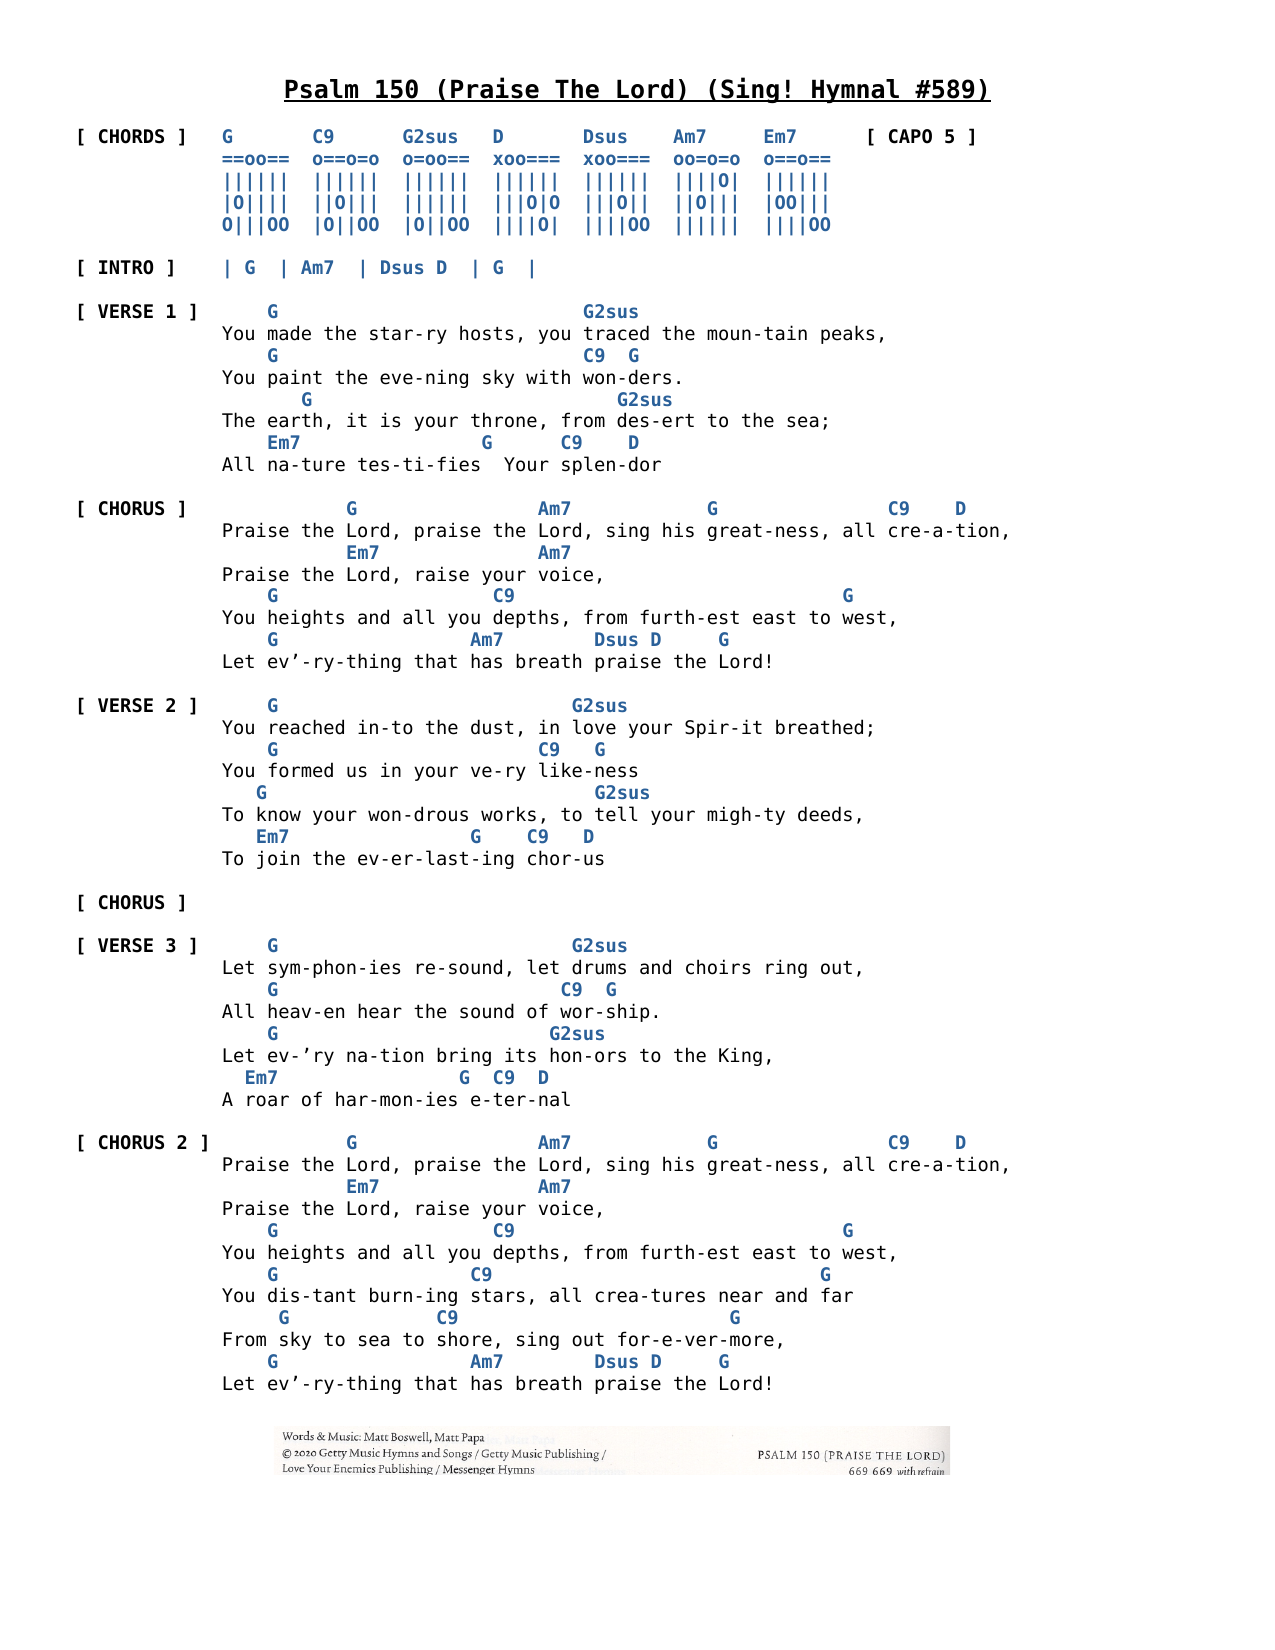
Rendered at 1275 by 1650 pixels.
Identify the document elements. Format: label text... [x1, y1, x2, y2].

text [ CHORDS ] G C9 G2sus D Dsus Am7 Em7 [ CAPO 5 ] [75, 104, 1200, 148]
text Praise the Lord, raise your voice, [75, 1198, 1200, 1220]
text The earth, it is your throne, from des-ert to the sea; [75, 410, 1200, 432]
text Em7 G C9 D [75, 826, 1200, 848]
text [ VERSE 2 ] G G2sus [75, 695, 1200, 717]
text Em7 G C9 D [75, 432, 1200, 454]
text ==oo== o==o=o o=oo== xoo=== xoo=== oo=o=o o==o== [75, 148, 1200, 170]
text [ CHORUS ] G Am7 G C9 D [75, 476, 1200, 520]
text [ CHORUS ] [75, 892, 1200, 913]
text Praise the Lord, praise the Lord, sing his great-ness, all cre-a-tion, [75, 520, 1200, 542]
text G C9 G [75, 1220, 1200, 1242]
text Let ev-’ry na-tion bring its hon-ors to the King, [75, 1045, 1200, 1067]
text From sky to sea to shore, sing out for-e-ver-more, [75, 1329, 1200, 1351]
text Let ev’-ry-thing that has breath praise the Lord! [75, 1373, 1200, 1395]
text You heights and all you depths, from furth-est east to west, [75, 1242, 1200, 1263]
text [ VERSE 3 ] G G2sus [75, 935, 1200, 957]
text Psalm 150 (Praise The Lord) (Sing! Hymnal #589) [75, 75, 1200, 104]
text |O|||| ||O||| |||||| |||O|O |||O|| ||O||| |OO||| [75, 192, 1200, 213]
text G C9 G [75, 1307, 1200, 1329]
text [ INTRO ] | G | Am7 | Dsus D | G | [75, 257, 1200, 279]
text All heav-en hear the sound of wor-ship. [75, 1001, 1200, 1023]
text Let sym-phon-ies re-sound, let drums and choirs ring out, [75, 957, 1200, 979]
text You made the star-ry hosts, you traced the moun-tain peaks, [75, 323, 1200, 345]
text Em7 Am7 [75, 542, 1200, 563]
text Praise the Lord, raise your voice, [75, 563, 1200, 585]
text O|||OO |O||OO |O||OO ||||O| ||||OO |||||| ||||OO [75, 213, 1200, 235]
text G G2sus [75, 1023, 1200, 1045]
text You heights and all you depths, from furth-est east to west, [75, 607, 1200, 629]
text G Am7 Dsus D G [75, 1351, 1200, 1373]
text Em7 G C9 D [75, 1067, 1200, 1088]
text G C9 G [75, 979, 1200, 1001]
text You dis-tant burn-ing stars, all crea-tures near and far [75, 1285, 1200, 1307]
text You formed us in your ve-ry like-ness [75, 760, 1200, 782]
text [ VERSE 1 ] G G2sus [75, 301, 1200, 323]
text You reached in-to the dust, in love your Spir-it breathed; [75, 717, 1200, 738]
text All na-ture tes-ti-fies Your splen-dor [75, 454, 1200, 476]
text G G2sus [75, 388, 1200, 410]
text [ CHORUS 2 ] G Am7 G C9 D [75, 1132, 1200, 1154]
text To join the ev-er-last-ing chor-us [75, 848, 1200, 870]
text Let ev’-ry-thing that has breath praise the Lord! [75, 651, 1200, 673]
text To know your won-drous works, to tell your migh-ty deeds, [75, 804, 1200, 826]
text G C9 G [75, 1263, 1200, 1285]
text G Am7 Dsus D G [75, 629, 1200, 651]
text G C9 G [75, 585, 1200, 607]
text G C9 G [75, 738, 1200, 760]
text |||||| |||||| |||||| |||||| |||||| ||||O| |||||| [75, 170, 1200, 192]
text G C9 G [75, 345, 1200, 367]
text You paint the eve-ning sky with won-ders. [75, 367, 1200, 388]
text Em7 Am7 [75, 1176, 1200, 1198]
text A roar of har-mon-ies e-ter-nal [75, 1088, 1200, 1110]
text G G2sus [75, 782, 1200, 804]
text Praise the Lord, praise the Lord, sing his great-ness, all cre-a-tion, [75, 1154, 1200, 1176]
